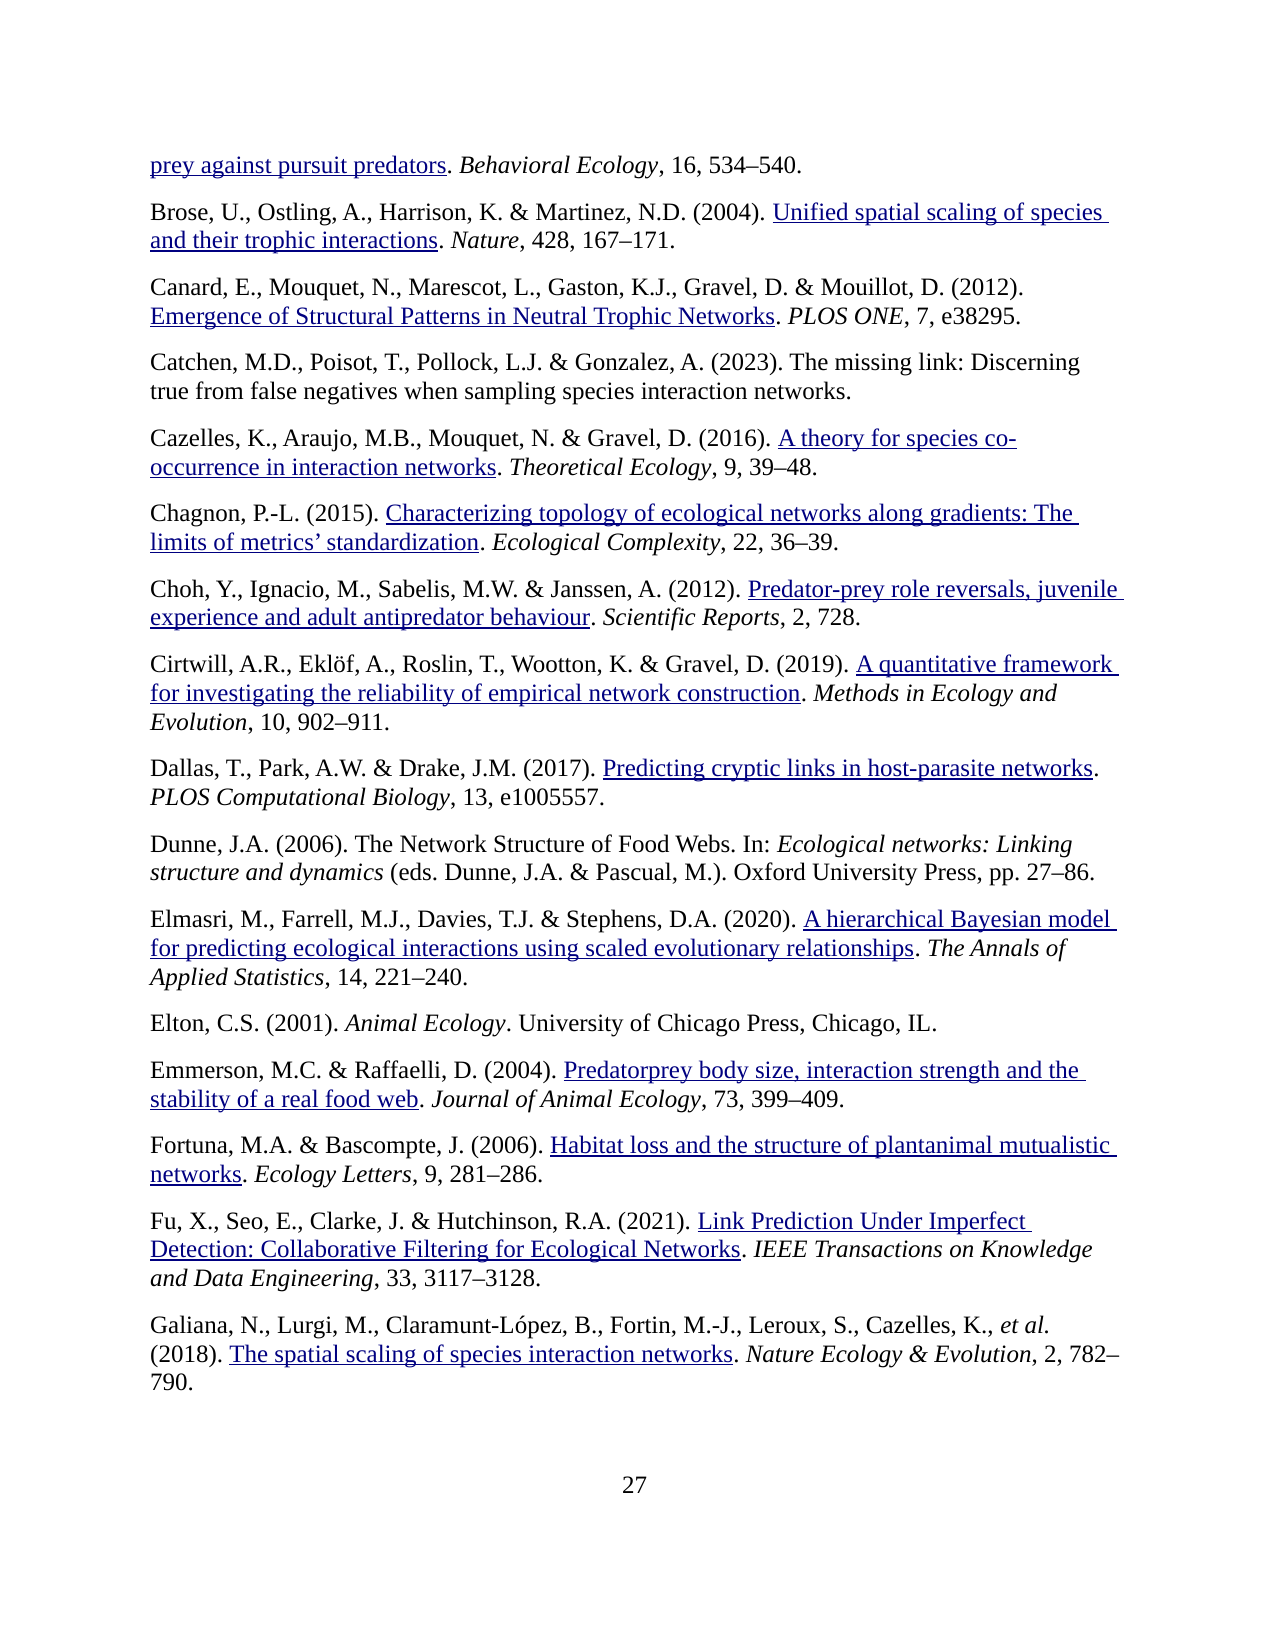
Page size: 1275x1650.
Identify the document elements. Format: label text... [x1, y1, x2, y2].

text Fu, X., Seo, E., Clarke, J. & Hutchinson, R.A. (2021). Link Prediction Under Imperfect Detection: Collaborative Filtering for Ecological Networks. IEEE Transactions on Knowledge and Data Engineering, 33, 3117–3128. [150, 1206, 1125, 1292]
text Catchen, M.D., Poisot, T., Pollock, L.J. & Gonzalez, A. (2023). The missing link: Discerning true from false negatives when sampling species interaction networks. [150, 347, 1125, 405]
text Choh, Y., Ignacio, M., Sabelis, M.W. & Janssen, A. (2012). Predator-prey role reversals, juvenile experience and adult antipredator behaviour. Scientific Reports, 2, 728. [150, 574, 1125, 631]
text Chagnon, P.-L. (2015). Characterizing topology of ecological networks along gradients: The limits of metrics’ standardization. Ecological Complexity, 22, 36–39. [150, 498, 1125, 556]
text Canard, E., Mouquet, N., Marescot, L., Gaston, K.J., Gravel, D. & Mouillot, D. (2012). Emergence of Structural Patterns in Neutral Trophic Networks. PLOS ONE, 7, e38295. [150, 272, 1125, 329]
text Cazelles, K., Araujo, M.B., Mouquet, N. & Gravel, D. (2016). A theory for species co-occurrence in interaction networks. Theoretical Ecology, 9, 39–48. [150, 423, 1125, 480]
text Elmasri, M., Farrell, M.J., Davies, T.J. & Stephens, D.A. (2020). A hierarchical Bayesian model for predicting ecological interactions using scaled evolutionary relationships. The Annals of Applied Statistics, 14, 221–240. [150, 904, 1125, 990]
text Fortuna, M.A. & Bascompte, J. (2006). Habitat loss and the structure of plantanimal mutualistic networks. Ecology Letters, 9, 281–286. [150, 1130, 1125, 1188]
text Brose, U., Ostling, A., Harrison, K. & Martinez, N.D. (2004). Unified spatial scaling of species and their trophic interactions. Nature, 428, 167–171. [150, 197, 1125, 254]
text Elton, C.S. (2001). Animal Ecology. University of Chicago Press, Chicago, IL. [150, 1008, 1125, 1037]
text Dunne, J.A. (2006). The Network Structure of Food Webs. In: Ecological networks: Linking structure and dynamics (eds. Dunne, J.A. & Pascual, M.). Oxford University Press, pp. 27–86. [150, 829, 1125, 886]
text Emmerson, M.C. & Raffaelli, D. (2004). Predatorprey body size, interaction strength and the stability of a real food web. Journal of Animal Ecology, 73, 399–409. [150, 1055, 1125, 1112]
text prey against pursuit predators. Behavioral Ecology, 16, 534–540. [150, 150, 1125, 179]
text Dallas, T., Park, A.W. & Drake, J.M. (2017). Predicting cryptic links in host-parasite networks. PLOS Computational Biology, 13, e1005557. [150, 753, 1125, 811]
text Galiana, N., Lurgi, M., Claramunt-López, B., Fortin, M.-J., Leroux, S., Cazelles, K., et al. (2018). The spatial scaling of species interaction networks. Nature Ecology & Evolution, 2, 782–790. [150, 1310, 1125, 1396]
text Cirtwill, A.R., Eklöf, A., Roslin, T., Wootton, K. & Gravel, D. (2019). A quantitative framework for investigating the reliability of empirical network construction. Methods in Ecology and Evolution, 10, 902–911. [150, 649, 1125, 735]
